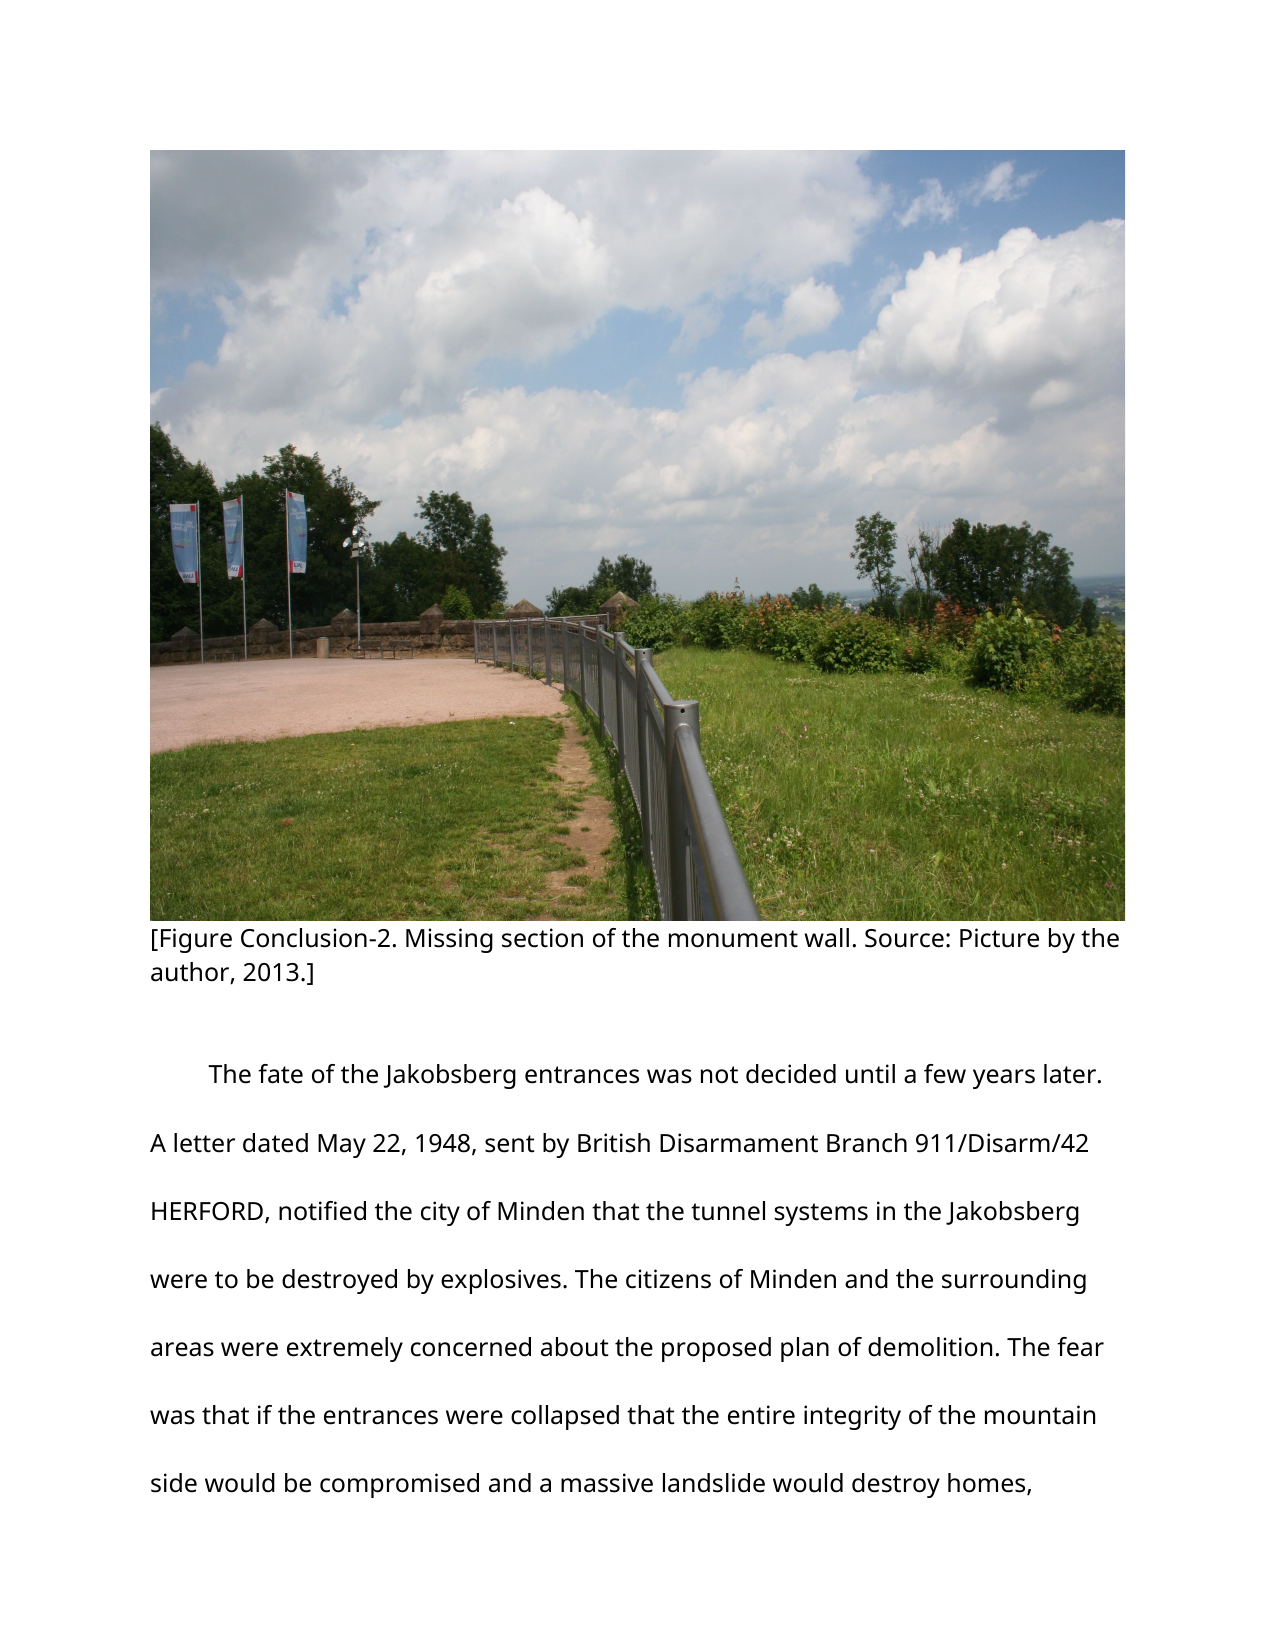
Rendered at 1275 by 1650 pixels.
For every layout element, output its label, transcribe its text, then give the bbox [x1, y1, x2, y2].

text The fate of the Jakobsberg entrances was not decided until a few years later. A letter dated May 22, 1948, sent by British Disarmament Branch 911/Disarm/42 HERFORD, notified the city of Minden that the tunnel systems in the Jakobsberg were to be destroyed by explosives. The citizens of Minden and the surrounding areas were extremely concerned about the proposed plan of demolition. The fear was that if the entrances were collapsed that the entire integrity of the mountain side would be compromised and a massive landslide would destroy homes, [150, 1057, 1125, 1500]
picture [150, 150, 1125, 921]
text [Figure Conclusion-2. Missing section of the monument wall. Source: Picture by the author, 2013.] [150, 921, 1125, 989]
